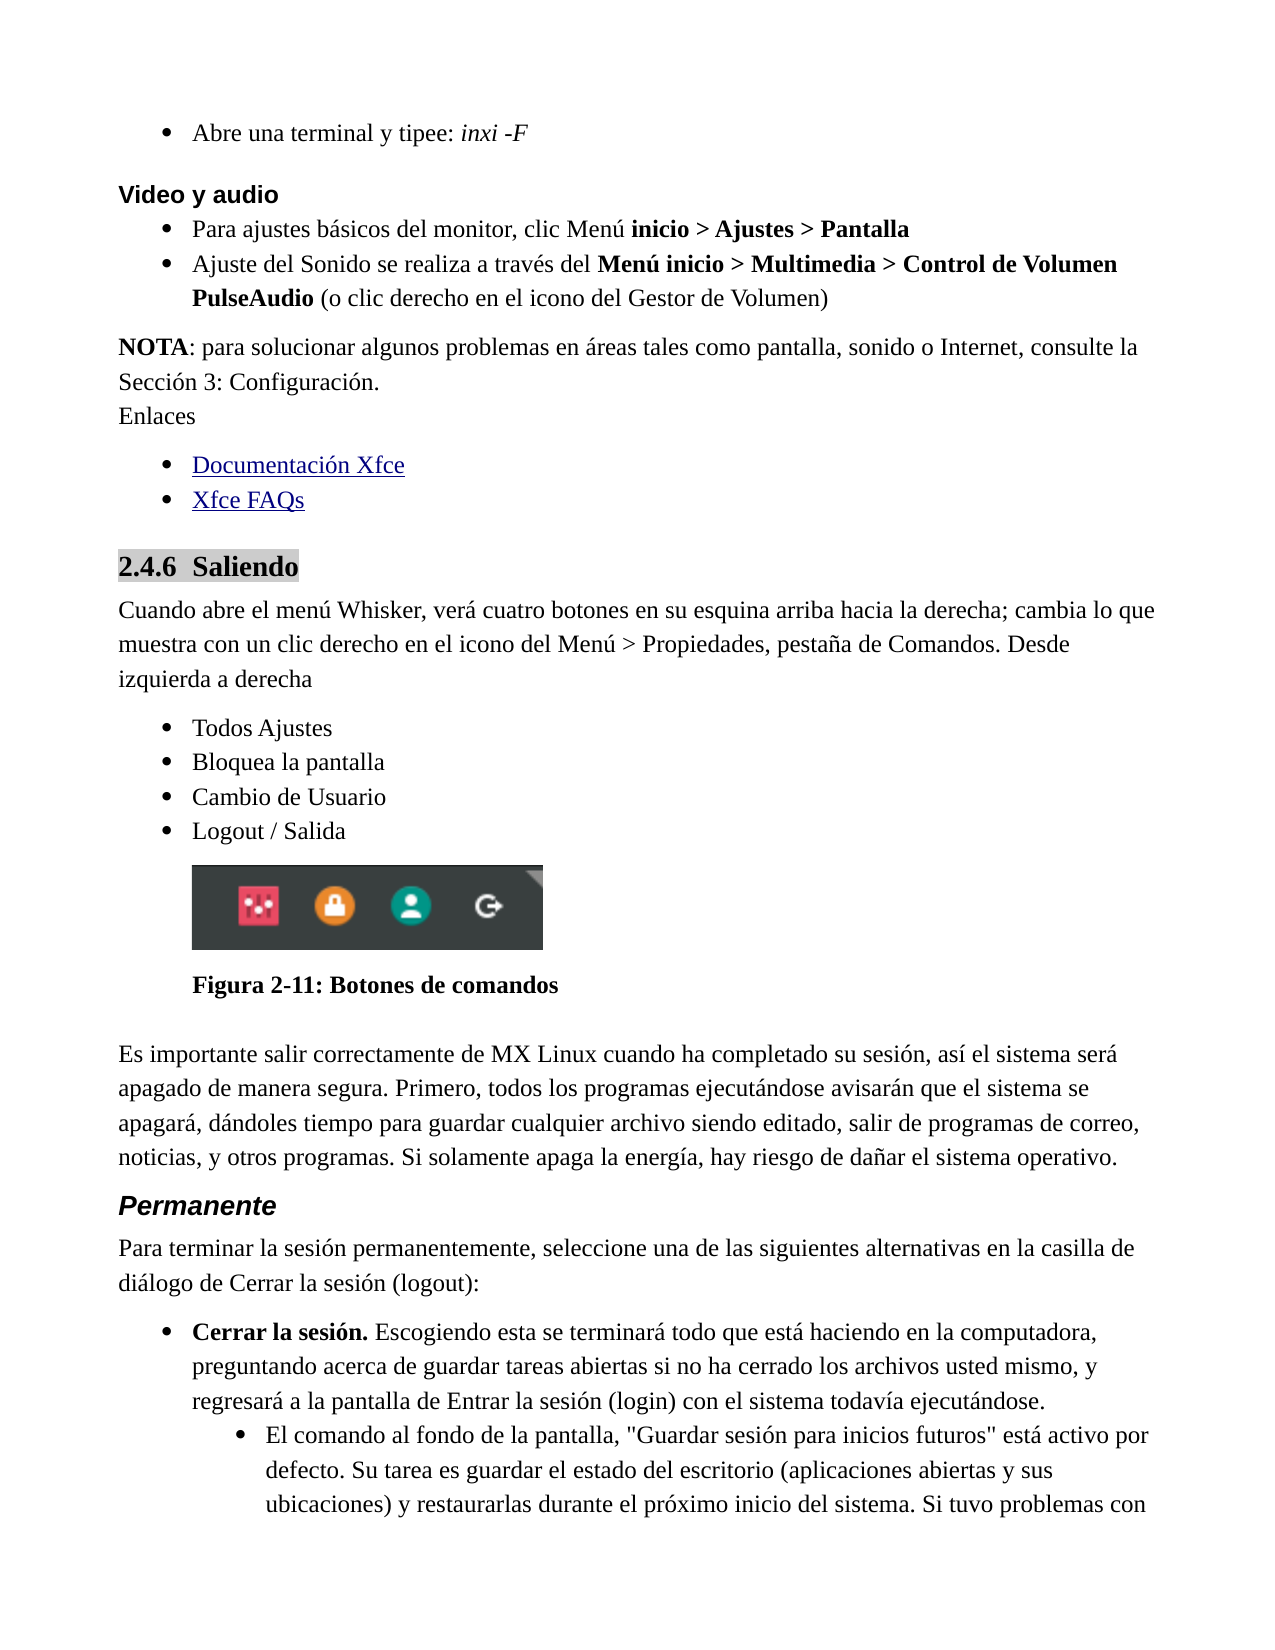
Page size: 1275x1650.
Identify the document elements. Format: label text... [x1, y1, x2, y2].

list El comando al fondo de la pantalla, "Guardar sesión para inicios futuros" está activo por defecto. Su tarea es guardar el estado del escritorio (aplicaciones abiertas y sus ubicaciones) y restaurarlas durante el próximo inicio del sistema. Si tuvo problemas con [236, 1420, 1157, 1518]
list Cambio de Usuario [162, 782, 1157, 810]
text Figura 2-11: Botones de comandos [118, 970, 1157, 1033]
list Logout / Salida [162, 816, 1157, 845]
text NOTA: para solucionar algunos problemas en áreas tales como pantalla, sonido o Internet, consulte la Sección 3: Configuración. [118, 332, 1157, 396]
text Enlaces [118, 401, 1157, 430]
list Cerrar la sesión. Escogiendo esta se terminará todo que está haciendo en la computadora, preguntando acerca de guardar tareas abiertas si no ha cerrado los archivos usted mismo, y regresará a la pantalla de Entrar la sesión (login) con el sistema todavía ejecutándose. [162, 1317, 1157, 1415]
subtitle Permanente [118, 1189, 1157, 1221]
list Ajuste del Sonido se realiza a través del Menú inicio > Multimedia > Control de Volumen PulseAudio (o clic derecho en el icono del Gestor de Volumen) [162, 249, 1157, 312]
list Para ajustes básicos del monitor, clic Menú inicio > Ajustes > Pantalla [162, 214, 1157, 243]
text Para terminar la sesión permanentemente, seleccione una de las siguientes alternativas en la casilla de diálogo de Cerrar la sesión (logout): [118, 1233, 1157, 1297]
list Todos Ajustes [162, 713, 1157, 741]
list Bloquea la pantalla [162, 747, 1157, 776]
list Abre una terminal y tipee: inxi -F [162, 118, 1157, 147]
list Xfce FAQs [162, 485, 1157, 514]
subtitle Video y audio [118, 180, 1157, 208]
picture [191, 865, 543, 950]
text Es importante salir correctamente de MX Linux cuando ha completado su sesión, así el sistema será apagado de manera segura. Primero, todos los programas ejecutándose avisarán que el sistema se apagará, dándoles tiempo para guardar cualquier archivo siendo editado, salir de programas de correo, noticias, y otros programas. Si solamente apaga la energía, hay riesgo de dañar el sistema operativo. [118, 1039, 1157, 1171]
subtitle 2.4.6 Saliendo [299, 549, 1157, 582]
list Documentación Xfce [162, 451, 1157, 479]
text Cuando abre el menú Whisker, verá cuatro botones en su esquina arriba hacia la derecha; cambia lo que muestra con un clic derecho en el icono del Menú > Propiedades, pestaña de Comandos. Desde izquierda a derecha [118, 595, 1157, 692]
